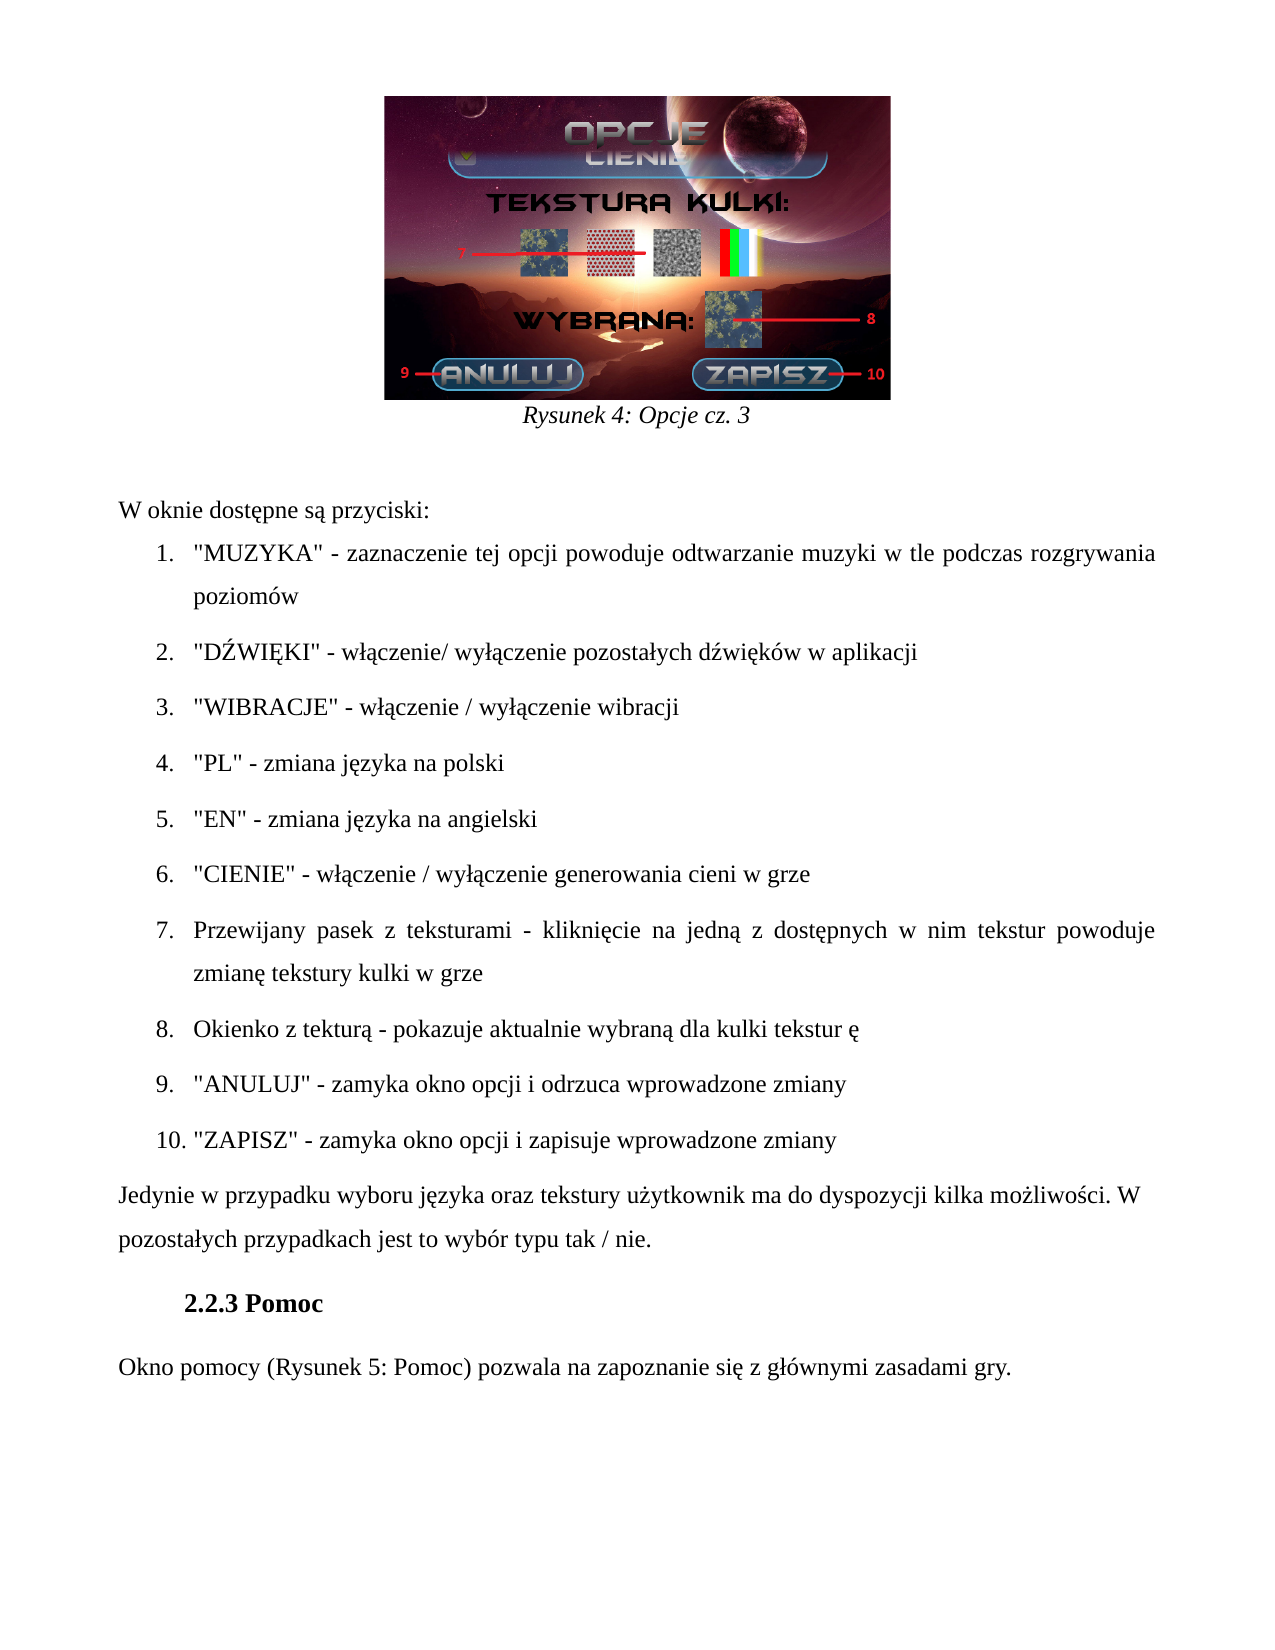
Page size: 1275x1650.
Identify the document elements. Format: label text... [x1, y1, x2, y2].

subtitle Pomoc [177, 1288, 1157, 1319]
list Okienko z tekturą - pokazuje aktualnie wybraną dla kulki tekstur ę [156, 1014, 1157, 1042]
text Rysunek 4: Opcje cz. 3 [386, 400, 889, 429]
list "ZAPISZ" - zamyka okno opcji i zapisuje wprowadzone zmiany [156, 1125, 1157, 1154]
list "MUZYKA" - zaznaczenie tej opcji powoduje odtwarzanie muzyki w tle podczas rozgrywania poziomów [156, 538, 1157, 610]
list "ANULUJ" - zamyka okno opcji i odrzuca wprowadzone zmiany [156, 1069, 1157, 1098]
picture [384, 96, 891, 400]
list "DŹWIĘKI" - włączenie/ wyłączenie pozostałych dźwięków w aplikacji [156, 637, 1157, 666]
text Jedynie w przypadku wyboru języka oraz tekstury użytkownik ma do dyspozycji kilka możliwości. W pozostałych przypadkach jest to wybór typu tak / nie. [118, 1181, 1157, 1252]
list "CIENIE" - włączenie / wyłączenie generowania cieni w grze [156, 859, 1157, 888]
list "WIBRACJE" - włączenie / wyłączenie wibracji [156, 692, 1157, 721]
text W oknie dostępne są przyciski: [118, 495, 1157, 524]
list Przewijany pasek z teksturami - kliknięcie na jedną z dostępnych w nim tekstur powoduje zmianę tekstury kulki w grze [156, 915, 1157, 987]
list "PL" - zmiana języka na polski [156, 748, 1157, 777]
text Okno pomocy (Rysunek 5: Pomoc) pozwala na zapoznanie się z głównymi zasadami gry. [118, 1352, 1157, 1381]
list "EN" - zmiana języka na angielski [156, 804, 1157, 832]
